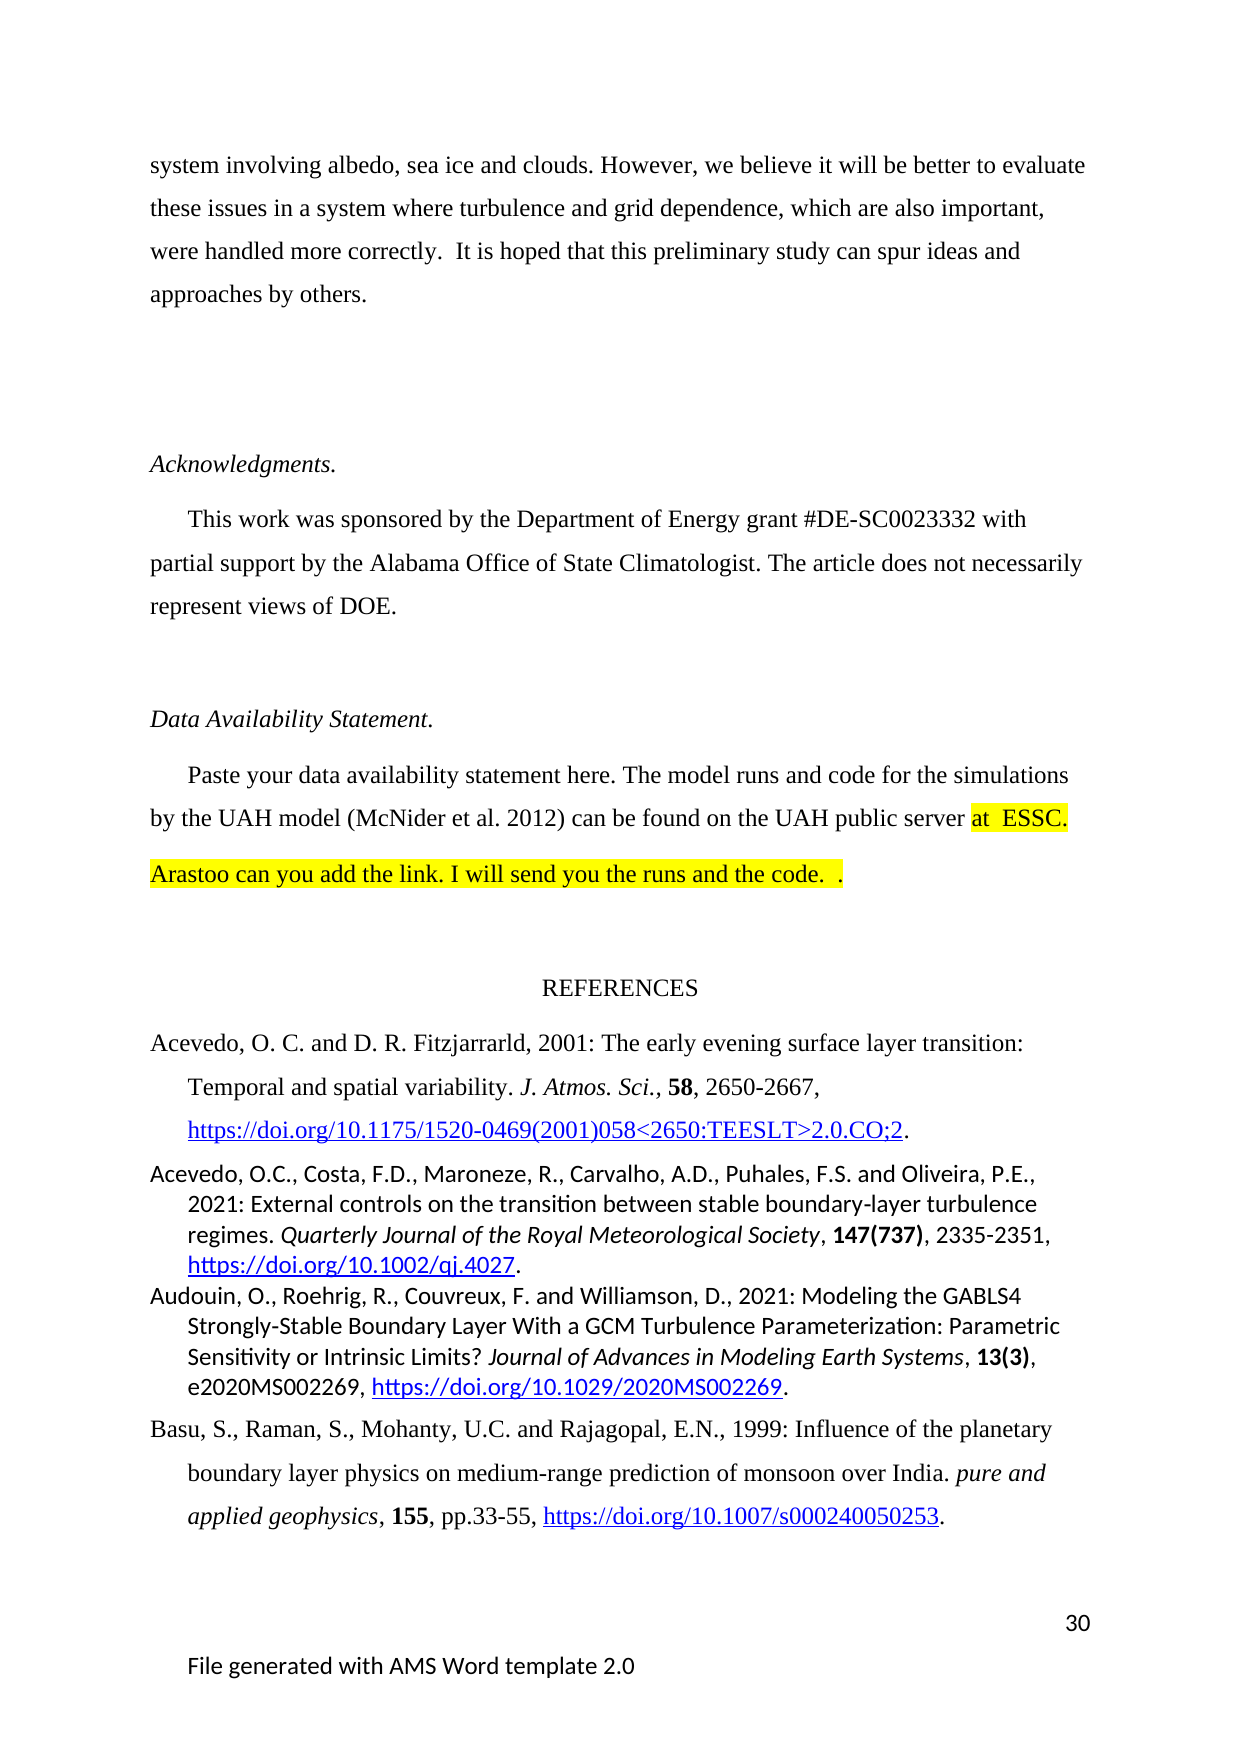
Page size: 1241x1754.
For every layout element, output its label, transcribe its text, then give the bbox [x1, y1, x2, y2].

text Acknowledgments. [150, 449, 1090, 478]
text Basu, S., Raman, S., Mohanty, U.C. and Rajagopal, E.N., 1999: Influence of the planetary boundary layer physics on medium-range prediction of monsoon over India. pure and applied geophysics, 155, pp.33-55, https://doi.org/10.1007/s000240050253. [150, 1414, 1090, 1529]
text This work was sponsored by the Department of Energy grant #DE-SC0023332 with partial support by the Alabama Office of State Climatologist. The article does not necessarily represent views of DOE. [150, 504, 1090, 619]
text Audouin, O., Roehrig, R., Couvreux, F. and Williamson, D., 2021: Modeling the GABLS4 Strongly‐Stable Boundary Layer With a GCM Turbulence Parameterization: Parametric Sensitivity or Intrinsic Limits? Journal of Advances in Modeling Earth Systems, 13(3), e2020MS002269, https://doi.org/10.1029/2020MS002269. [150, 1280, 1090, 1402]
text Acevedo, O.C., Costa, F.D., Maroneze, R., Carvalho, A.D., Puhales, F.S. and Oliveira, P.E., 2021: External controls on the transition between stable boundary‐layer turbulence regimes. Quarterly Journal of the Royal Meteorological Society, 147(737), 2335-2351, https://doi.org/10.1002/qj.4027. [150, 1158, 1090, 1280]
text Paste your data availability statement here. The model runs and code for the simulations by the UAH model (McNider et al. 2012) can be found on the UAH public server at ESSC. [150, 760, 1090, 832]
text Acevedo, O. C. and D. R. Fitzjarrarld, 2001: The early evening surface layer transition: Temporal and spatial variability. J. Atmos. Sci., 58, 2650-2667, https://doi.org/10.1175/1520-0469(2001)058<2650:TEESLT>2.0.CO;2. [150, 1028, 1090, 1143]
text Data Availability Statement. [150, 704, 1090, 733]
text The present study provides an analytical framework for defining a correction function (fc) for the stability functions such that . This ODE was solved analytically under certain assumptions to recover . These correction functions were tested in a simplified Arctic simulation framework GABLS1 (Cuxart et al. 2006) and found to make the solutions less grid dependent. However, more work and testing are needed. We believe publishing this preliminary work now may lead others to provide improvements, insights and critiques. In terms of Arctic Amplification, it is an extraordinarily complex system involving albedo, sea ice and clouds. However, we believe it will be better to evaluate these issues in a system where turbulence and grid dependence, which are also important, were handled more correctly. It is hoped that this preliminary study can spur ideas and approaches by others. [150, 150, 1090, 308]
text REFERENCES [150, 973, 1090, 1002]
text Arastoo can you add the link. I will send you the runs and the code. . [150, 859, 1090, 888]
